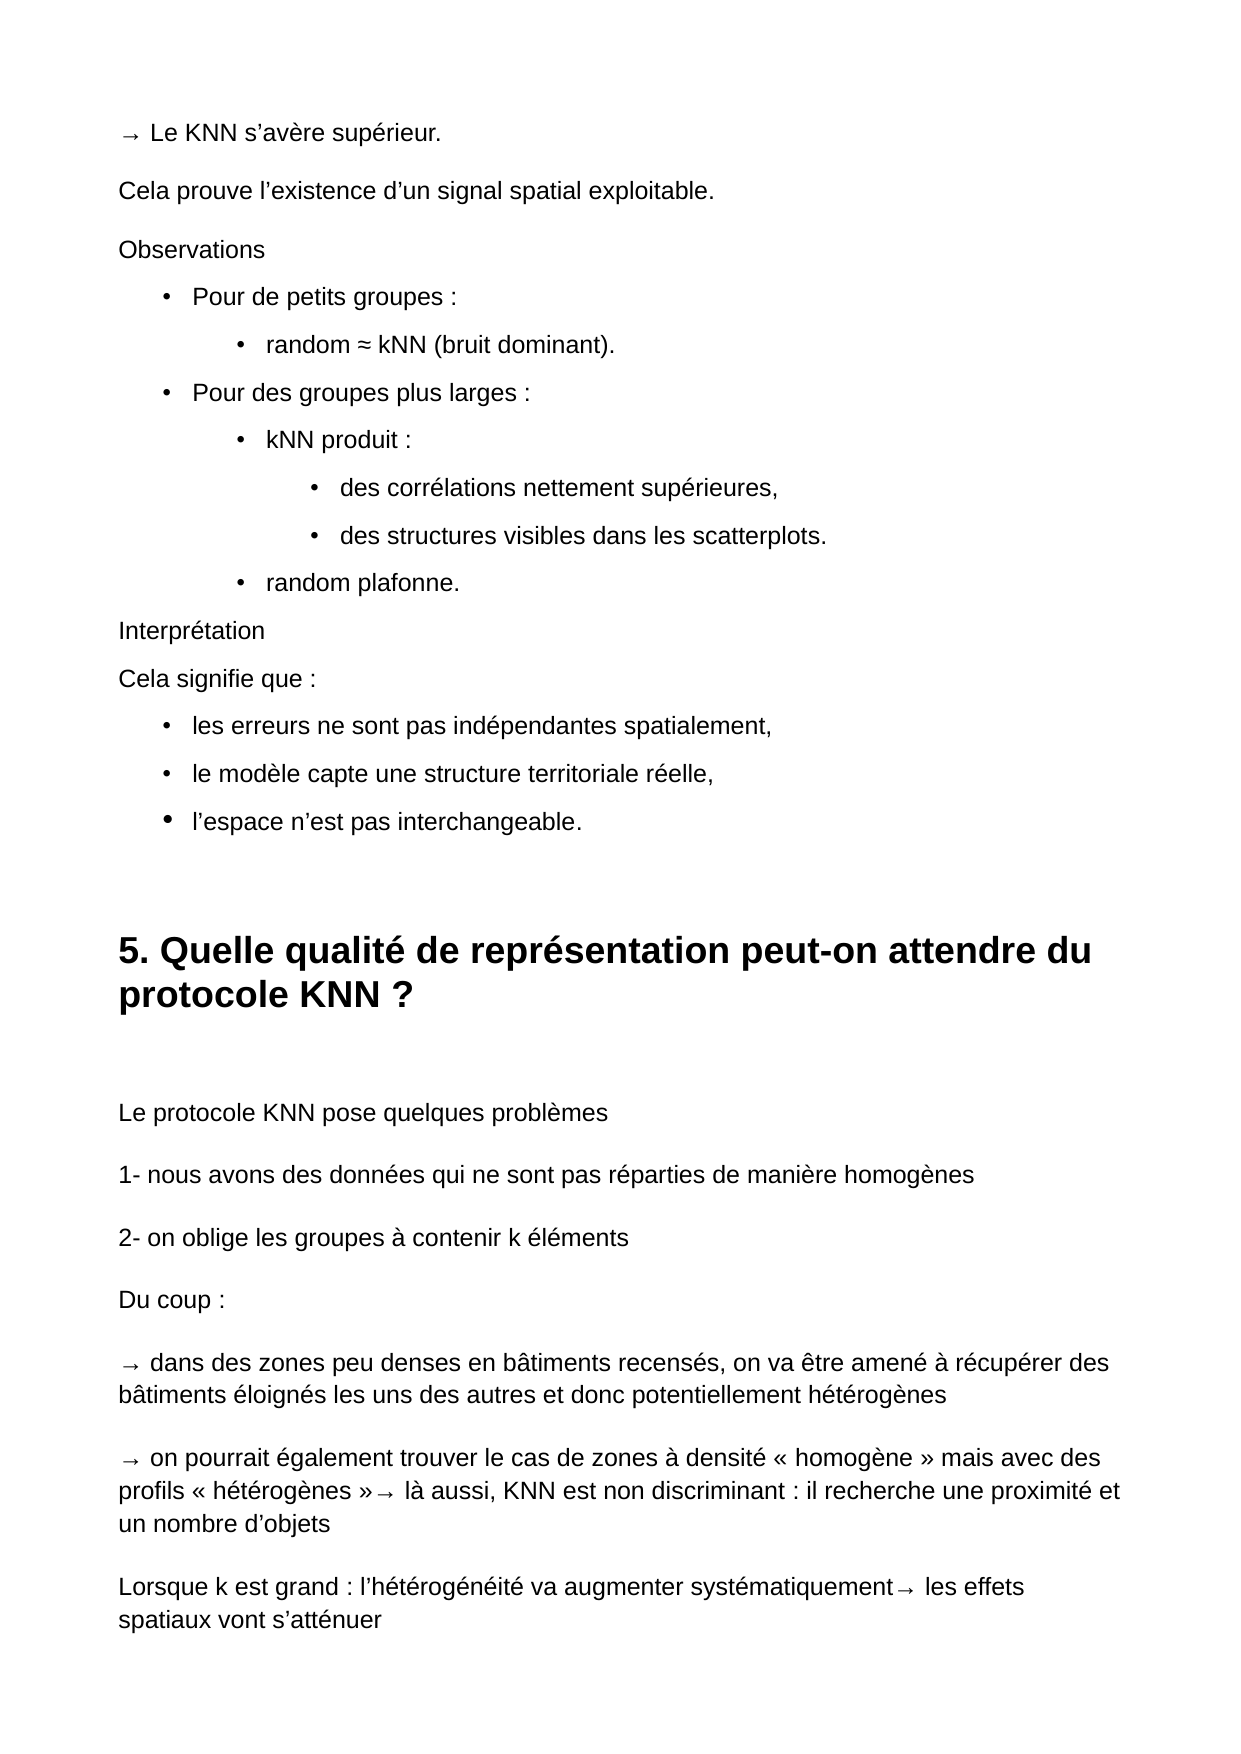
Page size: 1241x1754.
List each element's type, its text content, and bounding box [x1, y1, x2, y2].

text → Le KNN s’avère supérieur. [118, 118, 1122, 147]
subtitle Interprétation [118, 616, 1122, 645]
text 1- nous avons des données qui ne sont pas réparties de manière homogènes [118, 1160, 1122, 1189]
subtitle 5. Quelle qualité de représentation peut-on attendre du protocole KNN ? [118, 929, 1122, 1015]
list random ≈ kNN (bruit dominant). [236, 330, 1122, 359]
list random plafonne. [236, 568, 1122, 597]
text Lorsque k est grand : l’hétérogénéité va augmenter systématiquement→ les effets spatiaux vont s’atténuer [118, 1572, 1122, 1633]
text Le protocole KNN pose quelques problèmes [118, 1097, 1122, 1126]
text → dans des zones peu denses en bâtiments recensés, on va être amené à récupérer des bâtiments éloignés les uns des autres et donc potentiellement hétérogènes [118, 1347, 1122, 1409]
list kNN produit : [236, 425, 1122, 454]
list des corrélations nettement supérieures, [310, 473, 1122, 502]
text 2- on oblige les groupes à contenir k éléments [118, 1222, 1122, 1251]
text Du coup : [118, 1285, 1122, 1314]
list des structures visibles dans les scatterplots. [310, 521, 1122, 549]
text → on pourrait également trouver le cas de zones à densité « homogène » mais avec des profils « hétérogènes »→ là aussi, KNN est non discriminant : il recherche une proximité et un nombre d’objets [118, 1443, 1122, 1538]
list Pour de petits groupes : [162, 282, 1122, 311]
text Cela prouve l’existence d’un signal spatial exploitable. [118, 176, 1122, 205]
subtitle Observations [118, 234, 1122, 263]
list l’espace n’est pas interchangeable. [162, 807, 1122, 837]
text Cela signifie que : [118, 664, 1122, 692]
list Pour des groupes plus larges : [162, 378, 1122, 406]
list les erreurs ne sont pas indépendantes spatialement, [162, 711, 1122, 740]
list le modèle capte une structure territoriale réelle, [162, 759, 1122, 788]
